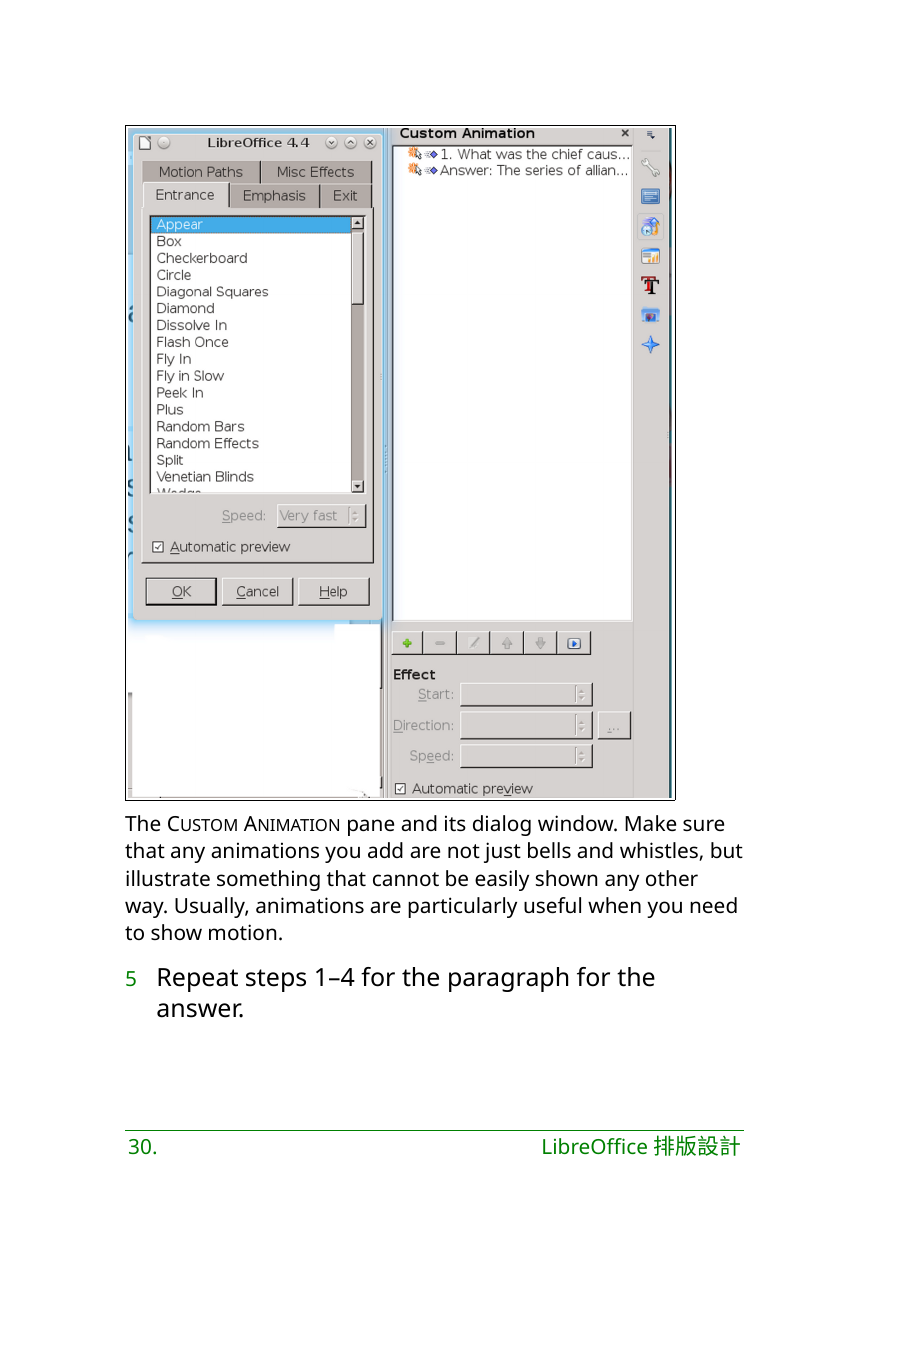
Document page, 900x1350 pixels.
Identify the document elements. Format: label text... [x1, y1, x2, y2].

list Repeat steps 1–4 for the paragraph for the answer. [125, 961, 744, 1024]
picture [128, 128, 672, 798]
table_cell The Custom Animation pane and its dialog window. Make sure that any animations you add are not just bells and whistles, but illustrate something that cannot be easily shown any other way. Usually, animations are particularly useful when you need to show motion. [125, 802, 744, 946]
table_header [125, 125, 744, 802]
